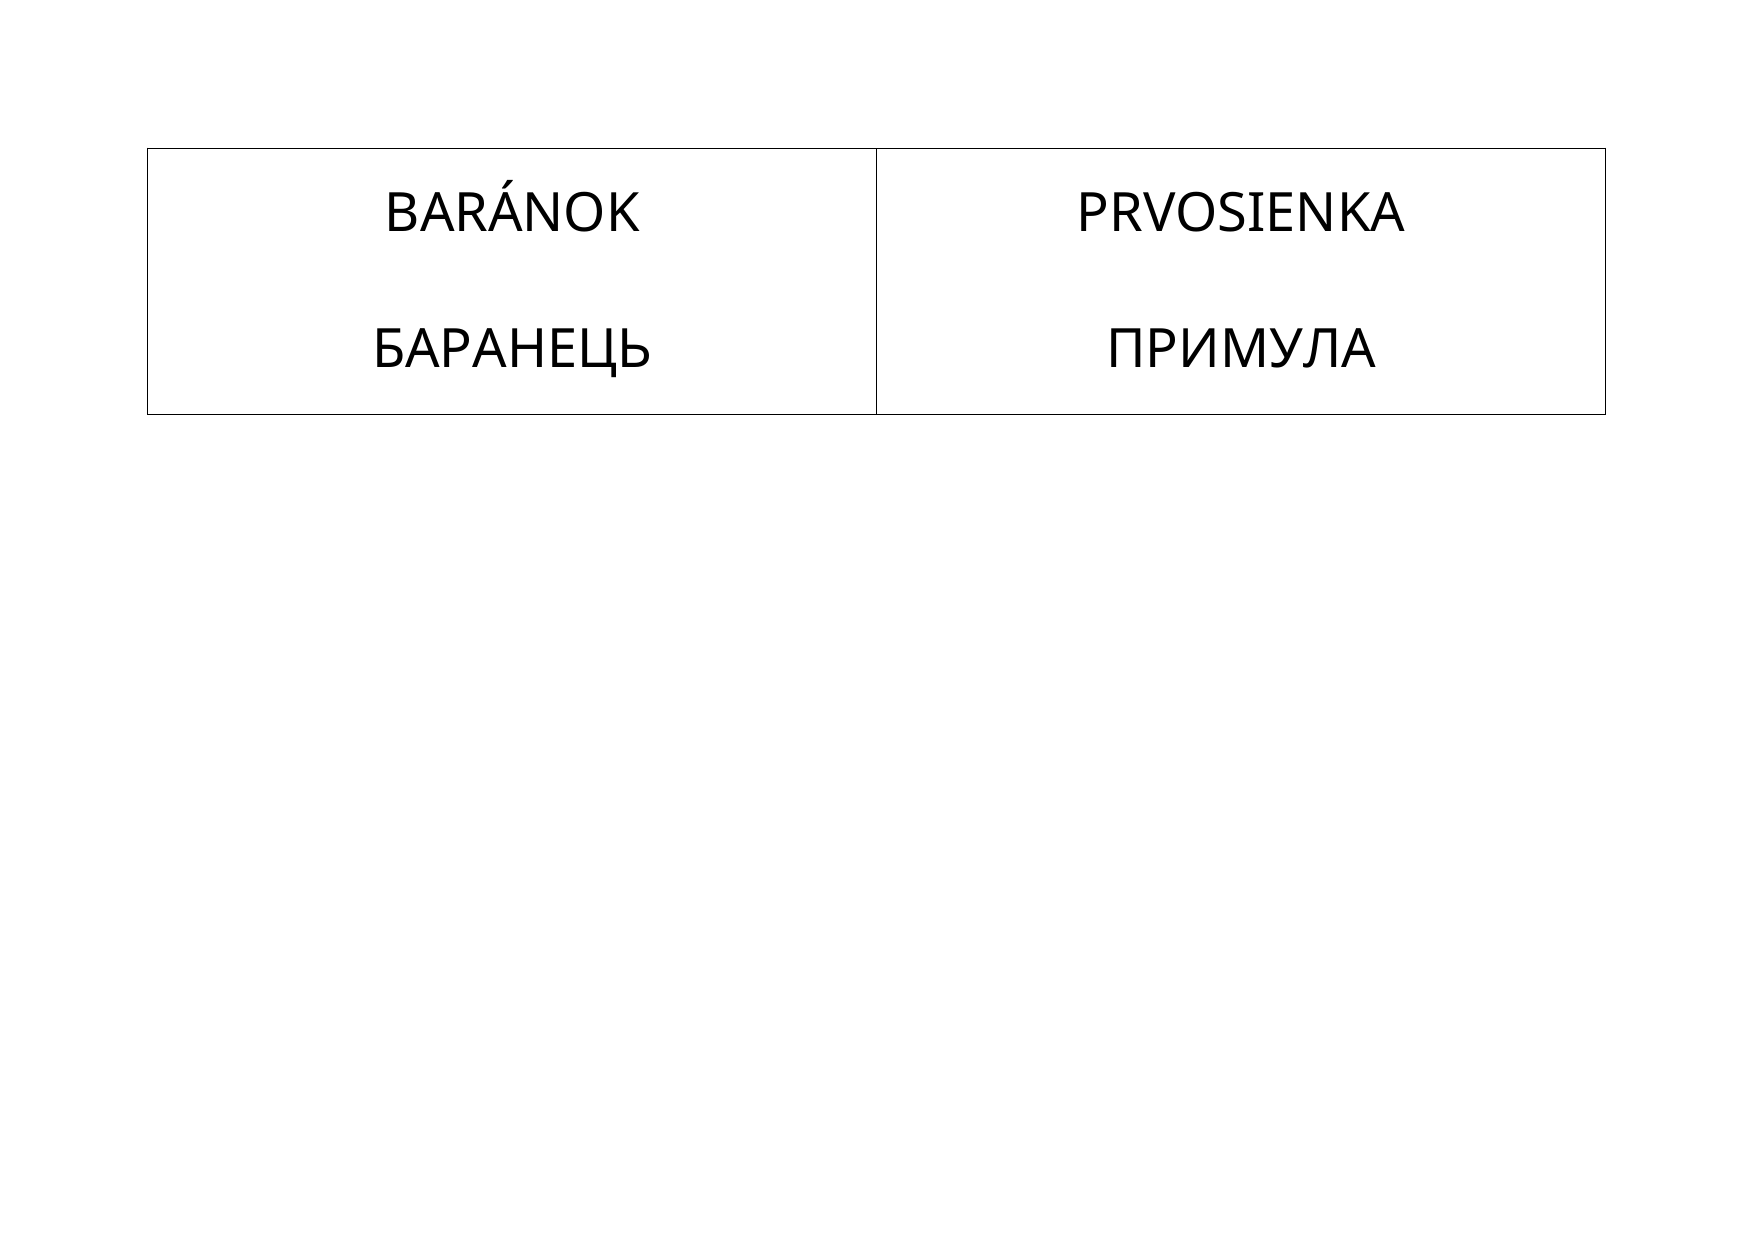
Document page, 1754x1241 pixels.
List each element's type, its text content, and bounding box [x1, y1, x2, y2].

table_cell PRVOSIENKA ПРИМУЛА [877, 149, 1605, 414]
table_cell BARÁNOK БАРАНЕЦЬ [148, 149, 876, 414]
